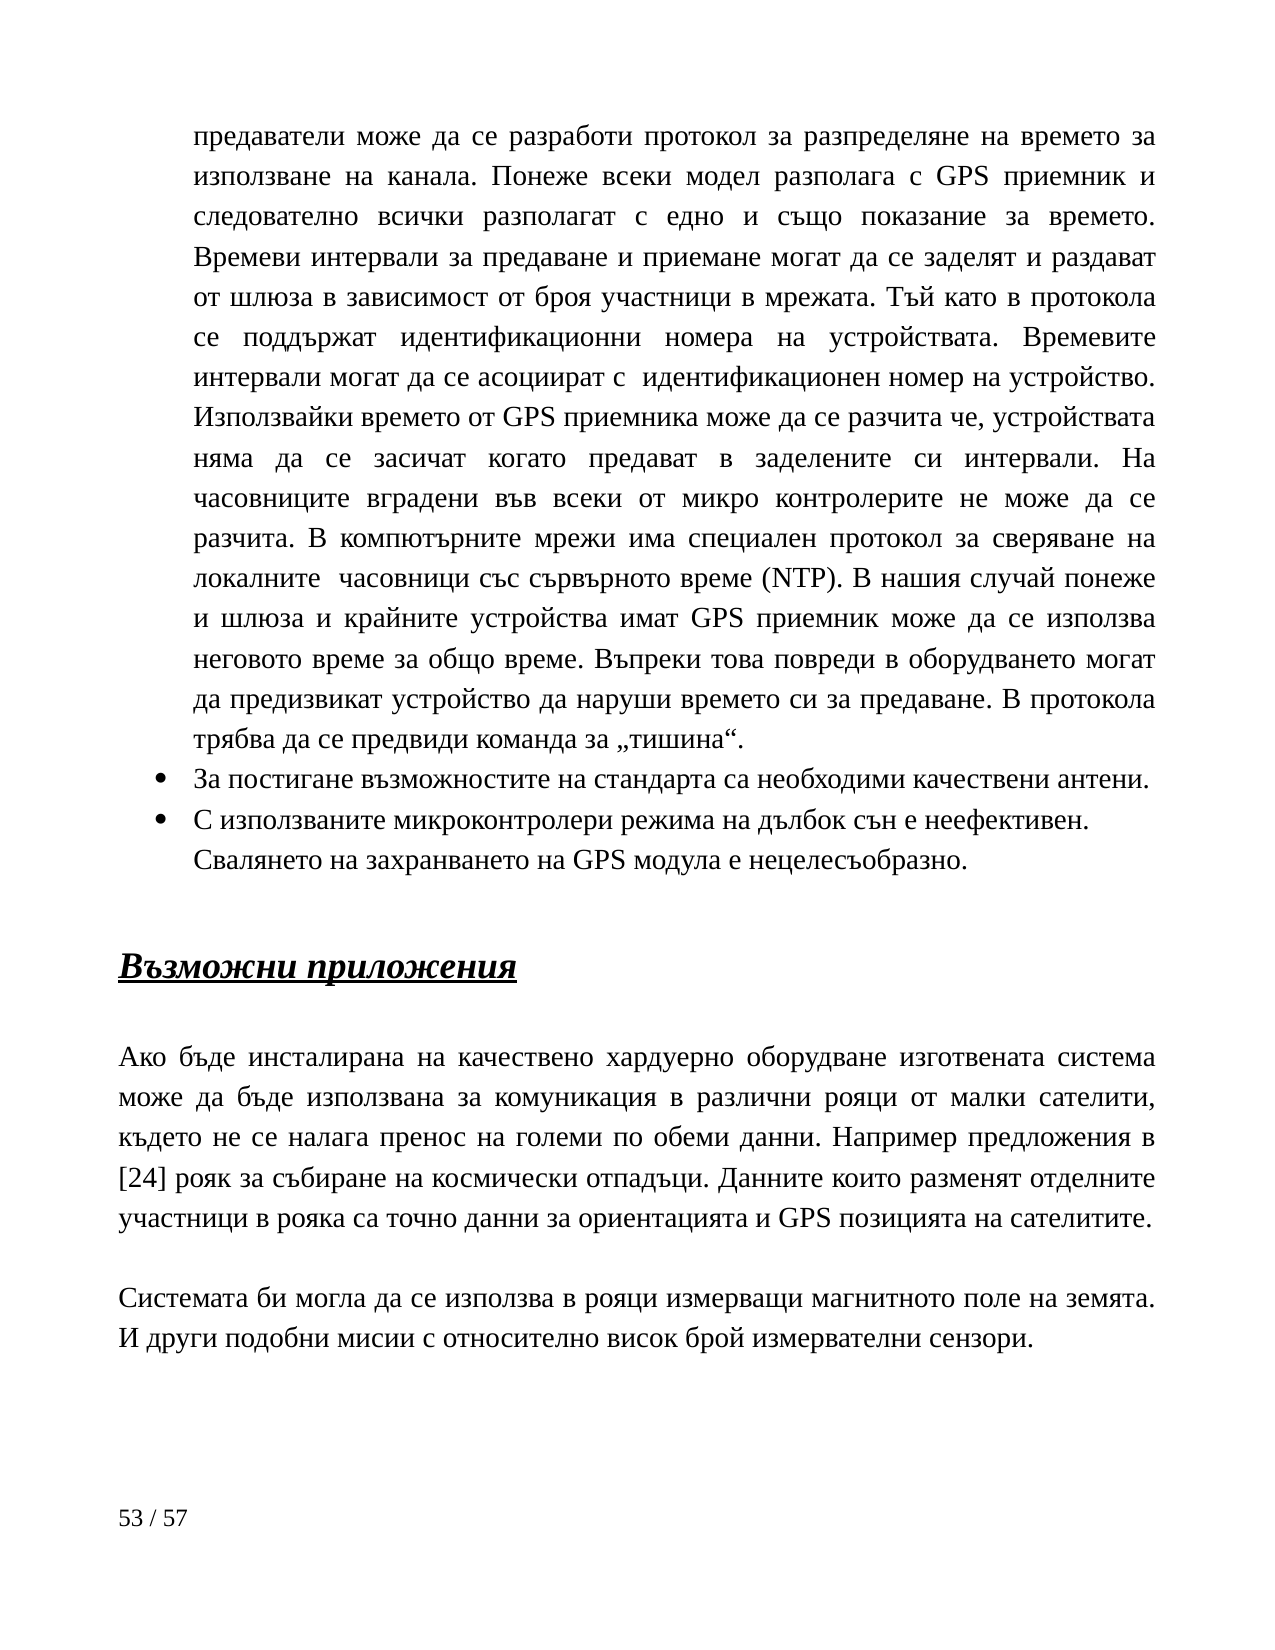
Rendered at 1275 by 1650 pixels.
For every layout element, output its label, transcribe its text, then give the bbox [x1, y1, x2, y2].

text Ако бъде инсталирана на качествено хардуерно оборудване изготвената система може да бъде използвана за комуникация в различни рояци от малки сателити, където не се налага пренос на големи по обеми данни. Например предложения в [24] рояк за събиране на космически отпадъци. Данните които разменят отделните участници в рояка са точно данни за ориентацията и GPS позицията на сателитите. [118, 1039, 1157, 1233]
list предаватели може да се разработи протокол за разпределяне на времето за използване на канала. Понеже всеки модел разполага с GPS приемник и следователно всички разполагат с едно и също показание за времето. Времеви интервали за предаване и приемане могат да се заделят и раздават от шлюза в зависимост от броя участници в мрежата. Тъй като в протокола се поддържат идентификационни номера на устройствата. Времевите интервали могат да се асоциират с идентификационен номер на устройство. Използвайки времето от GPS приемника може да се разчита че, устройствата няма да се засичат когато предават в заделените си интервали. На часовниците вградени във всеки от микро контролерите не може да се разчита. В компютърните мрежи има специален протокол за сверяване на локалните часовници със сървърното време (NTP). В нашия случай понеже и шлюза и крайните устройства имат GPS приемник може да се използва неговото време за общо време. Въпреки това повреди в оборудването могат да предизвикат устройство да наруши времето си за предаване. В протокола трябва да се предвиди команда за „тишина“. [156, 118, 1157, 755]
list За постигане възможностите на стандарта са необходими качествени антени. [156, 761, 1157, 795]
text Системата би могла да се използва в рояци измерващи магнитното поле на земята. И други подобни мисии с относително висок брой измервателни сензори. [118, 1280, 1157, 1354]
list С използваните микроконтролери режима на дълбок сън е неефективен. Свалянето на захранването на GPS модула е нецелесъобразно. [156, 802, 1157, 876]
subtitle Възможни приложения [118, 943, 1157, 986]
